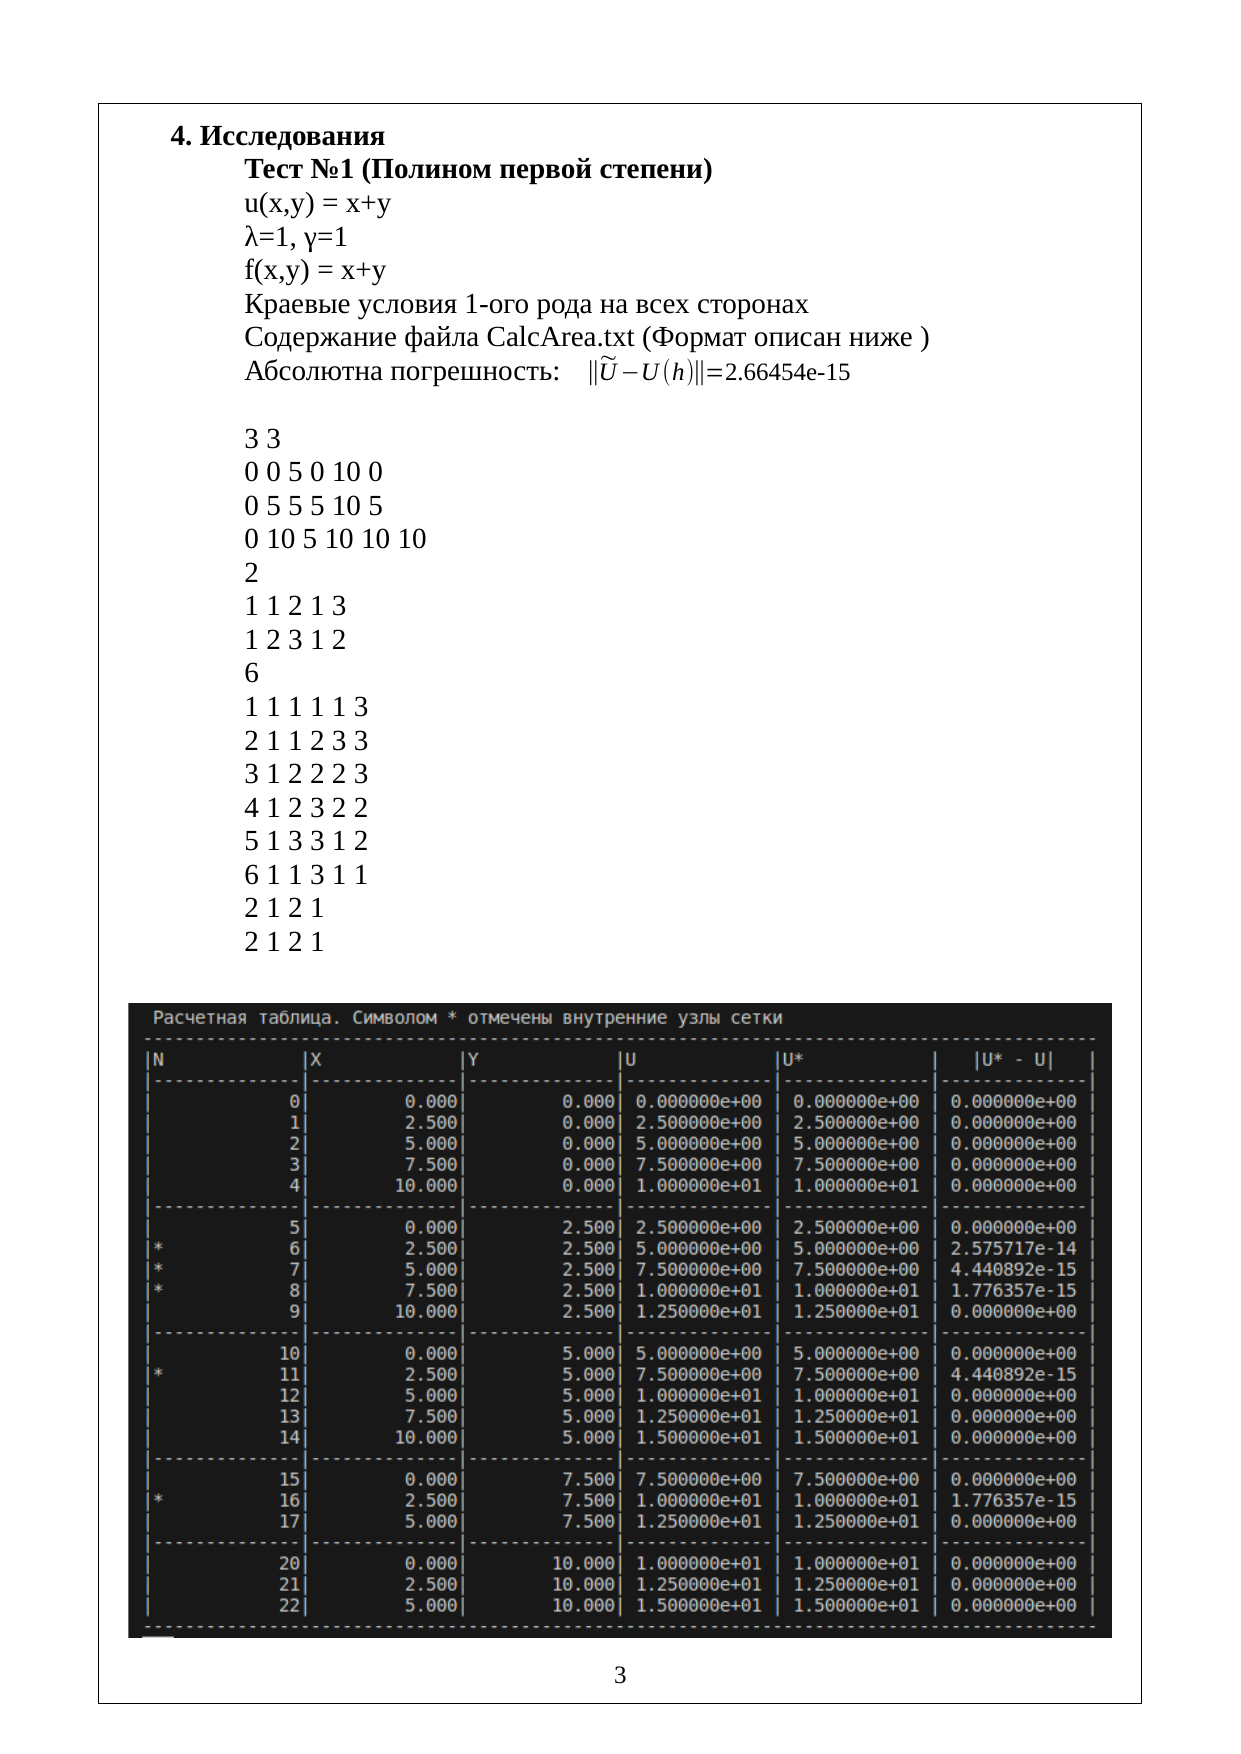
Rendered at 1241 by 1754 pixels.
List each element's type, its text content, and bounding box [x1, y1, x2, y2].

list Абсолютна погрешность: [99, 353, 1137, 387]
list 3 3 [99, 421, 1137, 454]
list 2 [99, 555, 1137, 588]
text 4. Исследования [99, 118, 1137, 152]
list 5 1 3 3 1 2 [99, 823, 1137, 857]
list 0 0 5 0 10 0 [99, 454, 1137, 488]
list 6 1 1 3 1 1 [99, 857, 1137, 890]
list 0 5 5 5 10 5 [99, 488, 1137, 521]
list λ=1, γ=1 [99, 219, 1137, 252]
list 4 1 2 3 2 2 [99, 790, 1137, 823]
list 2 1 1 2 3 3 [99, 723, 1137, 756]
list Тест №1 (Полином первой степени) [99, 152, 1137, 185]
list 1 1 1 1 1 3 [99, 689, 1137, 723]
list 0 10 5 10 10 10 [99, 521, 1137, 555]
list u(x,y) = x+y [99, 185, 1137, 219]
list Содержание файла CalcArea.txt (Формат описан ниже ) [99, 319, 1137, 353]
list 1 1 2 1 3 [99, 588, 1137, 622]
list Краевые условия 1-ого рода на всех сторонах [99, 286, 1137, 319]
list 6 [99, 656, 1137, 689]
picture [128, 1003, 1112, 1638]
list 2 1 2 1 [99, 924, 1137, 957]
list 1 2 3 1 2 [99, 622, 1137, 656]
list 2 1 2 1 [99, 890, 1137, 924]
list f(x,y) = x+y [99, 252, 1137, 286]
list 3 1 2 2 2 3 [99, 756, 1137, 790]
